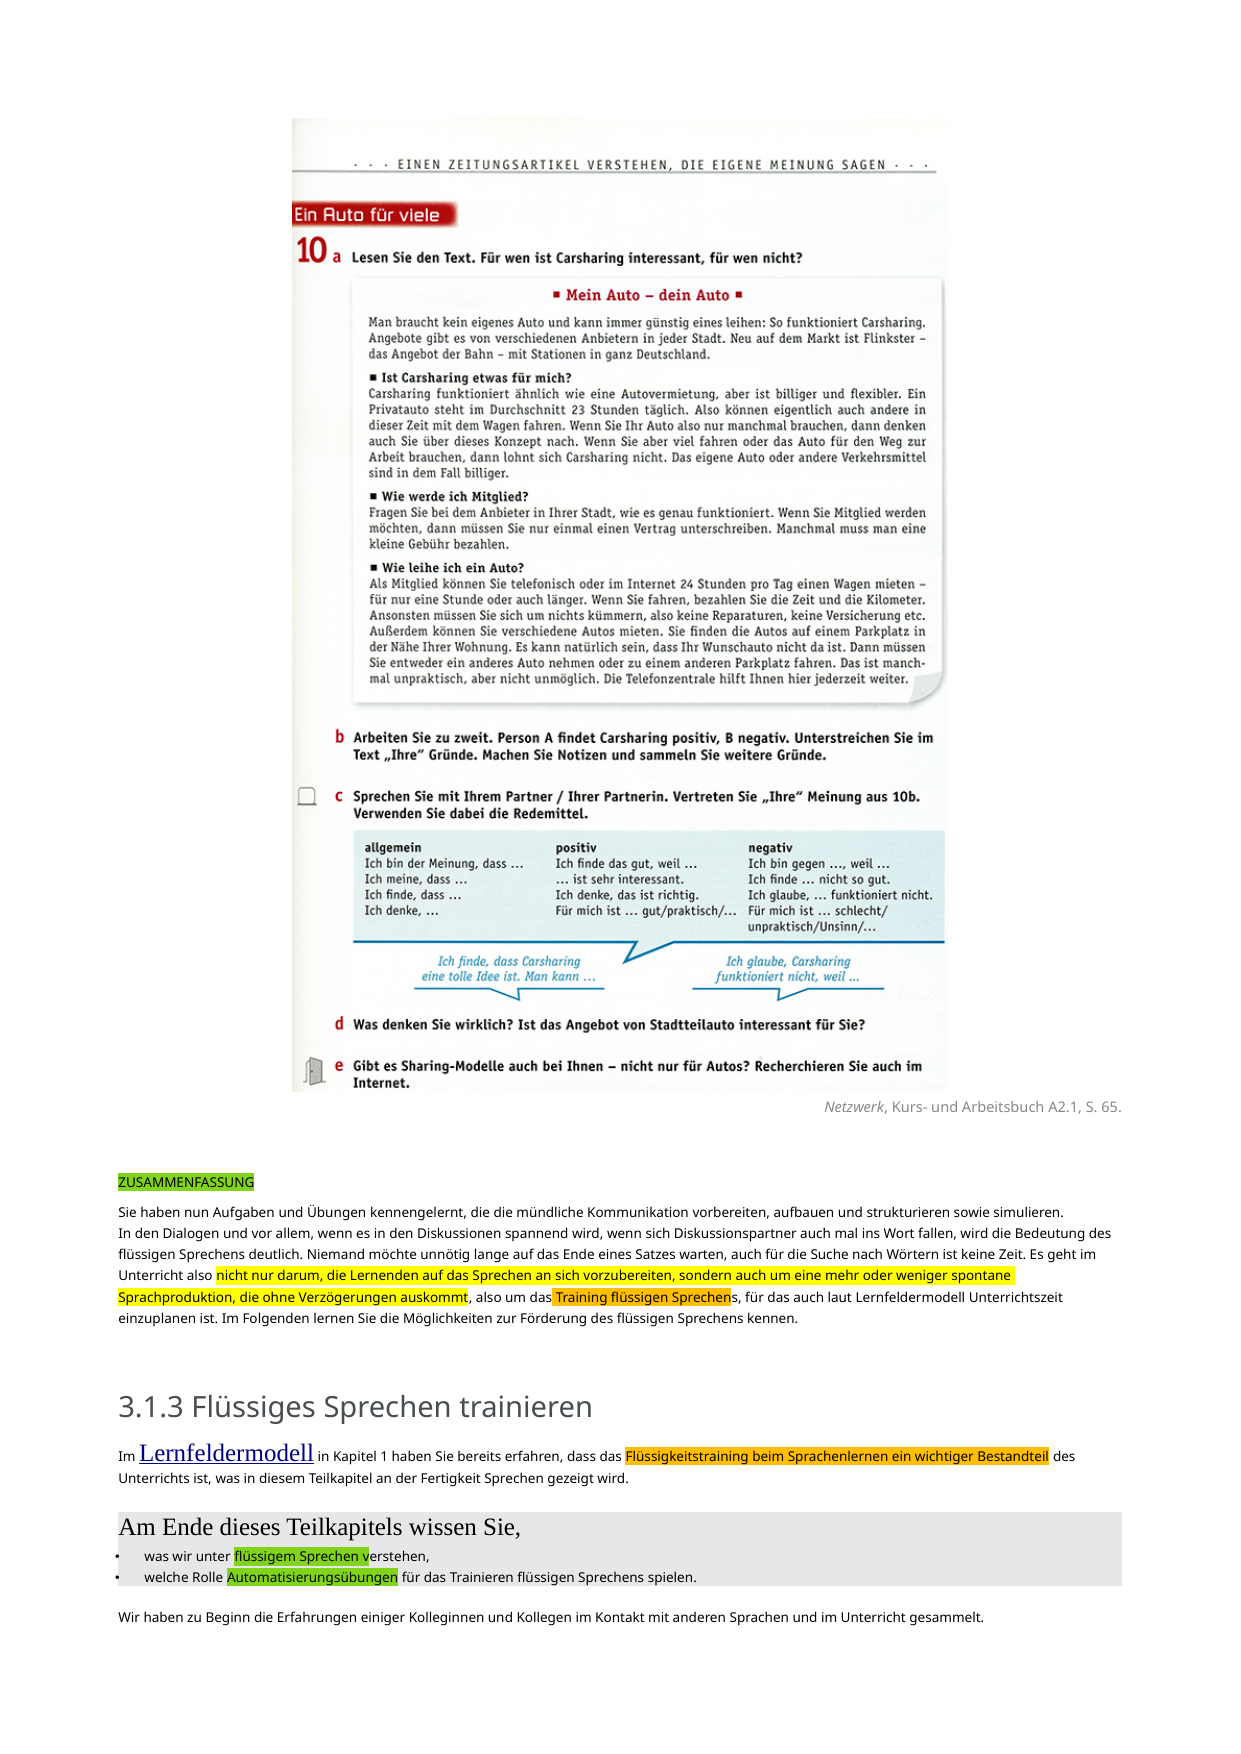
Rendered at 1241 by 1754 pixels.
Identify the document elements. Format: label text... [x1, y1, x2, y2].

text In den Dialogen und vor allem, wenn es in den Diskussionen spannend wird, wenn sich Diskussionspartner auch mal ins Wort fallen, wird die Bedeutung des flüssigen Sprechens deutlich. Niemand möchte unnötig lange auf das Ende eines Satzes warten, auch für die Suche nach Wörtern ist keine Zeit. Es geht im Unterricht also nicht nur darum, die Lernenden auf das Sprechen an sich vorzubereiten, sondern auch um eine mehr oder weniger spontane Sprachproduktion, die ohne Verzögerungen auskommt, also um das Training flüssigen Sprechens, für das auch laut Lernfeldermodell Unterrichtszeit einzuplanen ist. Im Folgenden lernen Sie die Möglichkeiten zur Förderung des flüssigen Sprechens kennen. [118, 1224, 1122, 1327]
text Netzwerk, Kurs- und Arbeitsbuch A2.1, S. 65. [118, 1096, 1122, 1116]
text Sie haben nun Aufgaben und Übungen kennengelernt, die die mündliche Kommunikation vorbereiten, aufbauen und strukturieren sowie simulieren. [118, 1203, 1122, 1221]
subtitle ZUSAMMENFASSUNG [118, 1173, 1122, 1191]
text Im Lernfeldermodell in Kapitel 1 haben Sie bereits erfahren, dass das Flüssigkeitstraining beim Sprachenlernen ein wichtiger Bestandteil des Unterrichts ist, was in diesem Teilkapitel an der Fertigkeit Sprechen gezeigt wird. [118, 1438, 1122, 1488]
text Wir haben zu Beginn die Erfahrungen einiger Kolleginnen und Kollegen im Kontakt mit anderen Sprachen und im Unterricht gesammelt. [118, 1607, 1122, 1626]
list was wir unter flüssigem Sprechen verstehen, [118, 1545, 1122, 1566]
subtitle 3.1.3 Flüssiges Sprechen trainieren [118, 1387, 1122, 1426]
list welche Rolle Automatisierungsübungen für das Trainieren flüssigen Sprechens spielen. [118, 1566, 1122, 1586]
picture [292, 118, 949, 1092]
text Am Ende dieses Teilkapitels wissen Sie, [118, 1512, 1122, 1540]
